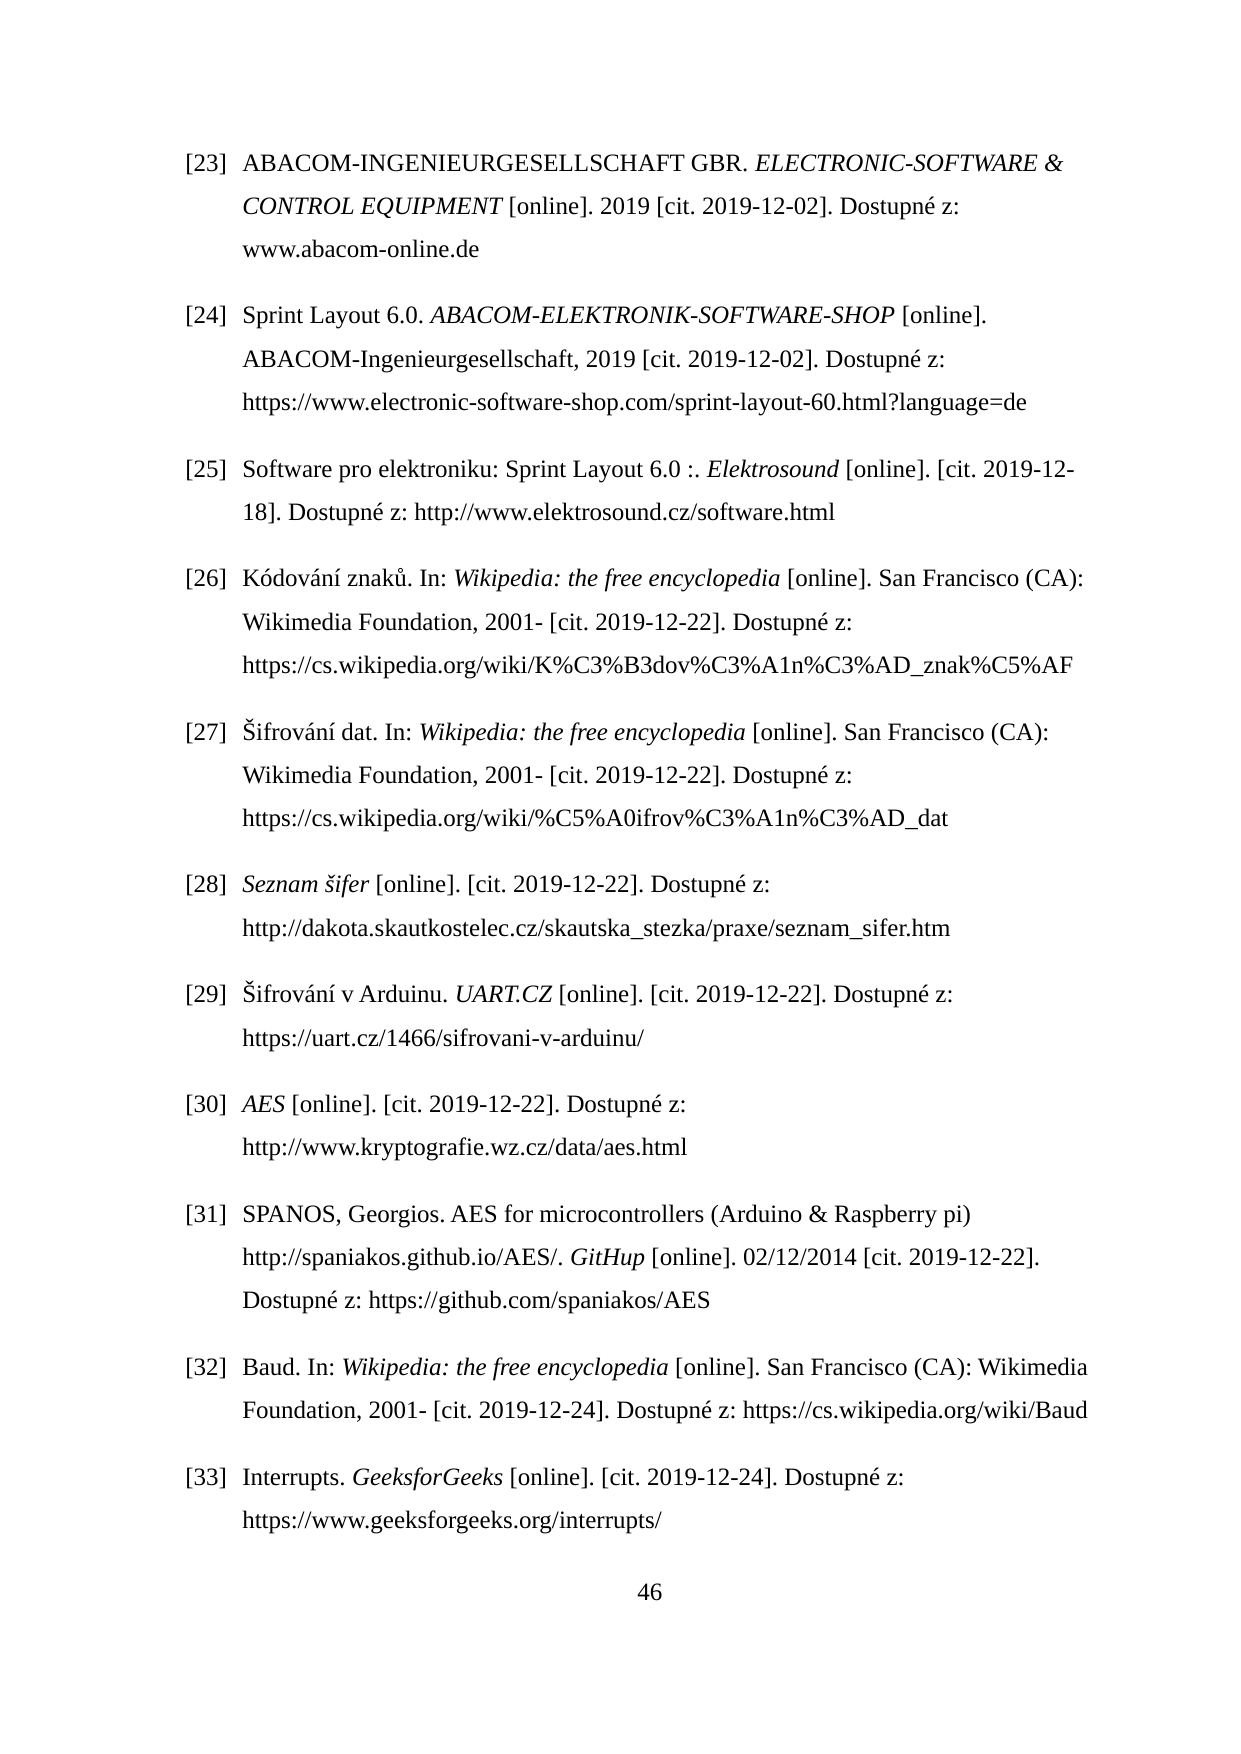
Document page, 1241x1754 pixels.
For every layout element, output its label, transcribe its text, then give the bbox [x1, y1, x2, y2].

list AES [online]. [cit. 2019-12-22]. Dostupné z: http://www.kryptografie.wz.cz/data/aes.html [185, 1089, 1093, 1161]
list Seznam šifer [online]. [cit. 2019-12-22]. Dostupné z: http://dakota.skautkostelec.cz/skautska_stezka/praxe/seznam_sifer.htm [185, 869, 1093, 941]
list SPANOS, Georgios. AES for microcontrollers (Arduino & Raspberry pi) http://spaniakos.github.io/AES/. GitHup [online]. 02/12/2014 [cit. 2019-12-22]. Dostupné z: https://github.com/spaniakos/AES [185, 1199, 1093, 1314]
list Interrupts. GeeksforGeeks [online]. [cit. 2019-12-24]. Dostupné z: https://www.geeksforgeeks.org/interrupts/ [185, 1462, 1093, 1534]
list Software pro elektroniku: Sprint Layout 6.0 :. Elektrosound [online]. [cit. 2019-12-18]. Dostupné z: http://www.elektrosound.cz/software.html [185, 454, 1093, 526]
list Baud. In: Wikipedia: the free encyclopedia [online]. San Francisco (CA): Wikimedia Foundation, 2001- [cit. 2019-12-24]. Dostupné z: https://cs.wikipedia.org/wiki/Baud [185, 1352, 1093, 1424]
list ABACOM-INGENIEURGESELLSCHAFT GBR. ELECTRONIC-SOFTWARE & CONTROL EQUIPMENT [online]. 2019 [cit. 2019-12-02]. Dostupné z: www.abacom-online.de [185, 148, 1093, 263]
list Kódování znaků. In: Wikipedia: the free encyclopedia [online]. San Francisco (CA): Wikimedia Foundation, 2001- [cit. 2019-12-22]. Dostupné z: https://cs.wikipedia.org/wiki/K%C3%B3dov%C3%A1n%C3%AD_znak%C5%AF [185, 563, 1093, 678]
list Sprint Layout 6.0. ABACOM-ELEKTRONIK-SOFTWARE-SHOP [online]. ABACOM-Ingenieurgesellschaft, 2019 [cit. 2019-12-02]. Dostupné z: https://www.electronic-software-shop.com/sprint-layout-60.html?language=de [185, 301, 1093, 416]
list Šifrování v Arduinu. UART.CZ [online]. [cit. 2019-12-22]. Dostupné z: https://uart.cz/1466/sifrovani-v-arduinu/ [185, 979, 1093, 1051]
list Šifrování dat. In: Wikipedia: the free encyclopedia [online]. San Francisco (CA): Wikimedia Foundation, 2001- [cit. 2019-12-22]. Dostupné z: https://cs.wikipedia.org/wiki/%C5%A0ifrov%C3%A1n%C3%AD_dat [185, 717, 1093, 832]
